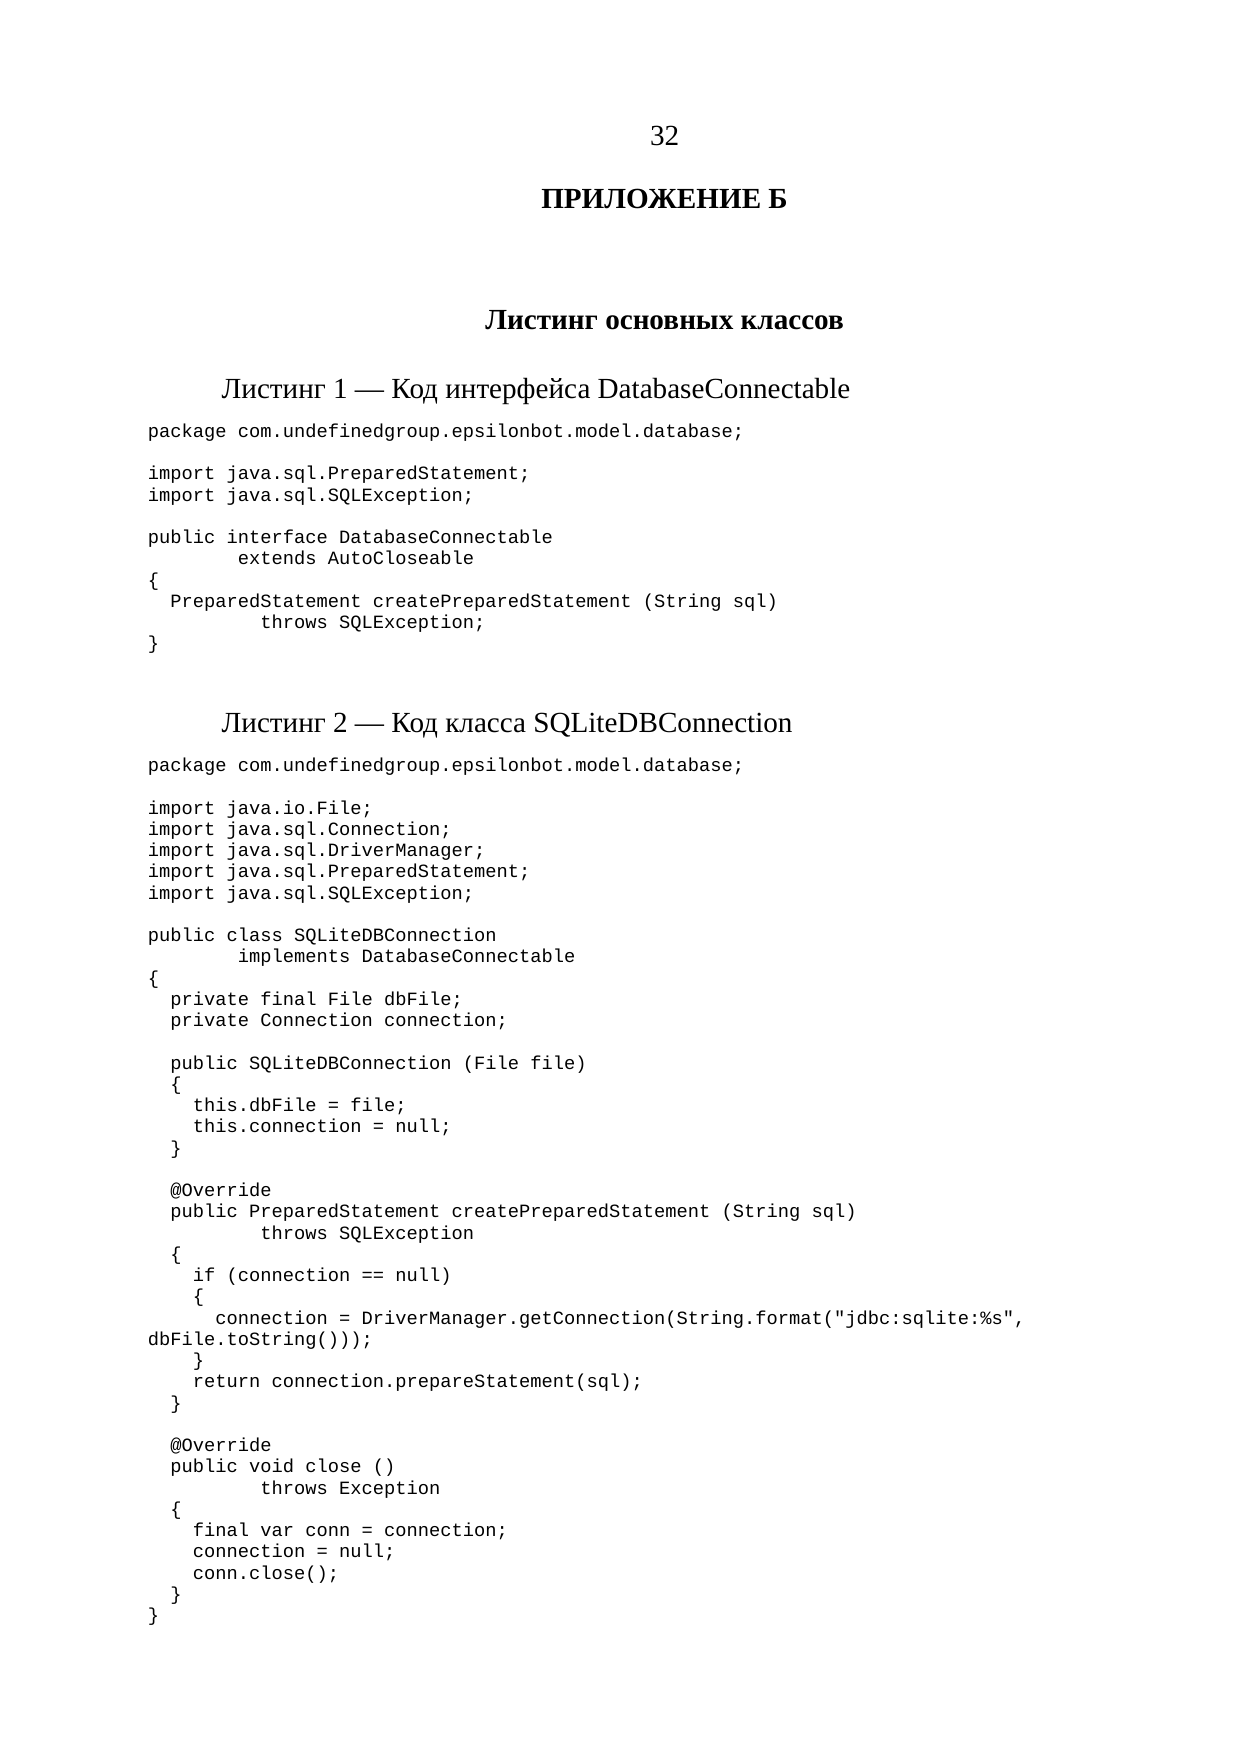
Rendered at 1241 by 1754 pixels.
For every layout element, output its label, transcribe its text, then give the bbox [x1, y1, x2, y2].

text @Override [148, 1436, 1181, 1457]
text public class SQLiteDBConnection [148, 926, 1181, 947]
text package com.undefinedgroup.epsilonbot.model.database; [148, 422, 1181, 443]
text import java.sql.Connection; [148, 820, 1181, 841]
text } [148, 1351, 1181, 1372]
text Листинг 2 — Код класса SQLiteDBConnection [148, 706, 1181, 739]
text public SQLiteDBConnection (File file) [148, 1053, 1181, 1075]
text throws Exception [148, 1478, 1181, 1500]
text throws SQLException; [148, 613, 1181, 634]
text private final File dbFile; [148, 990, 1181, 1011]
text } [148, 634, 1181, 655]
text import java.sql.DriverManager; [148, 841, 1181, 862]
text import java.sql.PreparedStatement; [148, 862, 1181, 883]
text public PreparedStatement createPreparedStatement (String sql) [148, 1202, 1181, 1223]
text this.dbFile = file; [148, 1096, 1181, 1117]
text { [148, 1075, 1181, 1096]
text private Connection connection; [148, 1011, 1181, 1032]
text if (connection == null) [148, 1266, 1181, 1287]
text public void close () [148, 1457, 1181, 1478]
text connection = DriverManager.getConnection(String.format("jdbc:sqlite:%s", dbFile.toString())); [148, 1308, 1181, 1351]
text PreparedStatement createPreparedStatement (String sql) [148, 592, 1181, 613]
text } [148, 1606, 1181, 1627]
text import java.sql.SQLException; [148, 485, 1181, 507]
text @Override [148, 1181, 1181, 1202]
text implements DatabaseConnectable [148, 947, 1181, 968]
text this.connection = null; [148, 1117, 1181, 1138]
text connection = null; [148, 1542, 1181, 1563]
text import java.io.File; [148, 798, 1181, 820]
title Листинг основных классов [148, 302, 1181, 336]
text import java.sql.PreparedStatement; [148, 464, 1181, 485]
text extends AutoCloseable [148, 549, 1181, 570]
text { [148, 1500, 1181, 1521]
text import java.sql.SQLException; [148, 883, 1181, 905]
text } [148, 1585, 1181, 1606]
text } [148, 1138, 1181, 1160]
text { [148, 1287, 1181, 1308]
text package com.undefinedgroup.epsilonbot.model.database; [148, 756, 1181, 777]
text { [148, 1245, 1181, 1266]
text Листинг 1 — Код интерфейса DatabaseConnectable [148, 371, 1181, 405]
text { [148, 968, 1181, 990]
text Приложение Б [148, 181, 1181, 215]
text { [148, 570, 1181, 592]
text public interface DatabaseConnectable [148, 528, 1181, 549]
text final var conn = connection; [148, 1521, 1181, 1542]
text throws SQLException [148, 1223, 1181, 1245]
text conn.close(); [148, 1563, 1181, 1585]
text return connection.prepareStatement(sql); [148, 1372, 1181, 1393]
text } [148, 1393, 1181, 1415]
